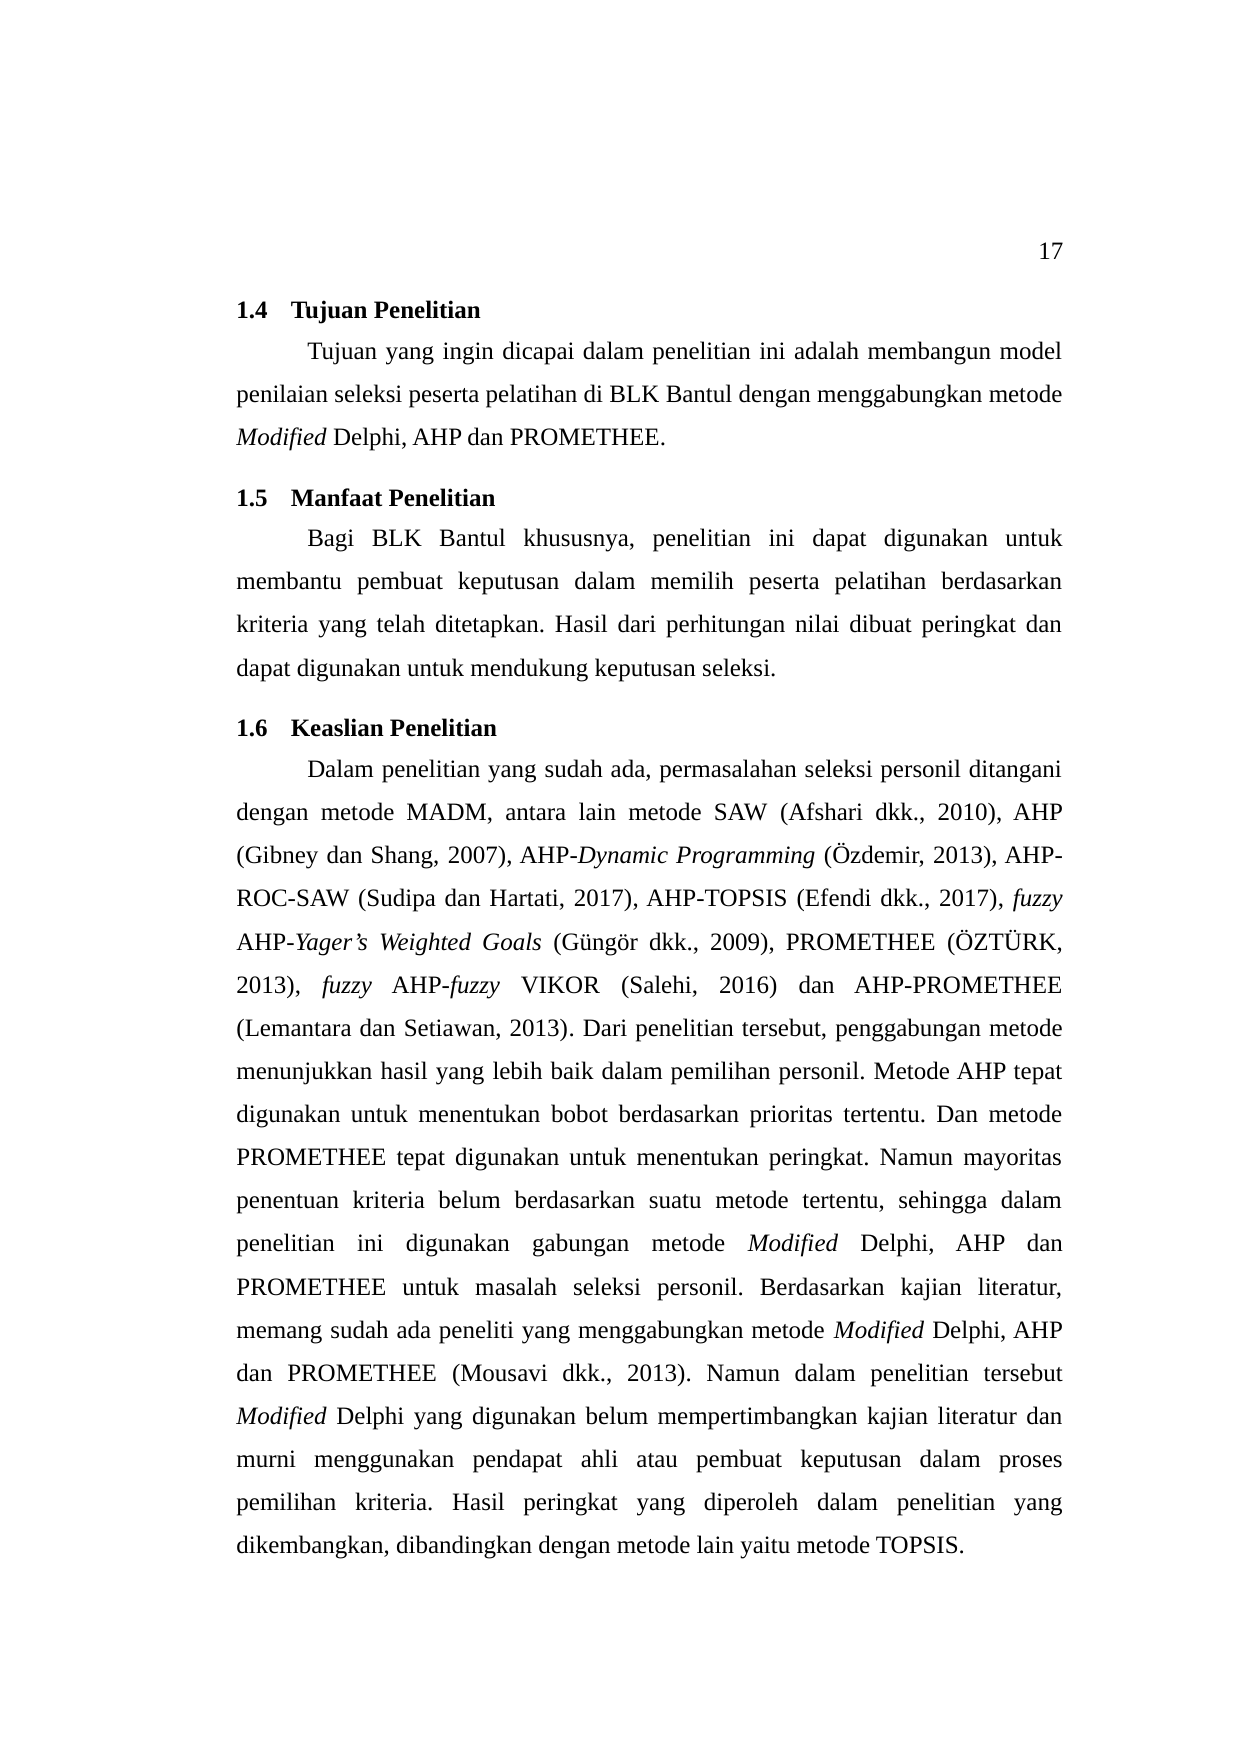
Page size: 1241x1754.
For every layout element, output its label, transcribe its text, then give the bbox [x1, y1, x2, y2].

text Dalam penelitian yang sudah ada, permasalahan seleksi personil ditangani dengan metode MADM, antara lain metode SAW (Afshari dkk., 2010), AHP (Gibney dan Shang, 2007), AHP-Dynamic Programming (Özdemir, 2013), AHP-ROC-SAW (Sudipa dan Hartati, 2017), AHP-TOPSIS (Efendi dkk., 2017), fuzzy AHP-Yager’s Weighted Goals (Güngör dkk., 2009), PROMETHEE (ÖZTÜRK, 2013), fuzzy AHP-fuzzy VIKOR (Salehi, 2016) dan AHP-PROMETHEE (Lemantara dan Setiawan, 2013). Dari penelitian tersebut, penggabungan metode menunjukkan hasil yang lebih baik dalam pemilihan personil. Metode AHP tepat digunakan untuk menentukan bobot berdasarkan prioritas tertentu. Dan metode PROMETHEE tepat digunakan untuk menentukan peringkat. Namun mayoritas penentuan kriteria belum berdasarkan suatu metode tertentu, sehingga dalam penelitian ini digunakan gabungan metode Modified Delphi, AHP dan PROMETHEE untuk masalah seleksi personil. Berdasarkan kajian literatur, memang sudah ada peneliti yang menggabungkan metode Modified Delphi, AHP dan PROMETHEE (Mousavi dkk., 2013). Namun dalam penelitian tersebut Modified Delphi yang digunakan belum mempertimbangkan kajian literatur dan murni menggunakan pendapat ahli atau pembuat keputusan dalam proses pemilihan kriteria. Hasil peringkat yang diperoleh dalam penelitian yang dikembangkan, dibandingkan dengan metode lain yaitu metode TOPSIS. [236, 754, 1063, 1559]
subtitle Manfaat Penelitian [236, 483, 1063, 512]
text Tujuan yang ingin dicapai dalam penelitian ini adalah membangun model penilaian seleksi peserta pelatihan di BLK Bantul dengan menggabungkan metode Modified Delphi, AHP dan PROMETHEE. [236, 336, 1063, 451]
subtitle Tujuan penelitian [236, 295, 1063, 324]
text Bagi BLK Bantul khususnya, penelitian ini dapat digunakan untuk membantu pembuat keputusan dalam memilih peserta pelatihan berdasarkan kriteria yang telah ditetapkan. Hasil dari perhitungan nilai dibuat peringkat dan dapat digunakan untuk mendukung keputusan seleksi. [236, 523, 1063, 681]
subtitle Keaslian Penelitian [236, 713, 1063, 742]
